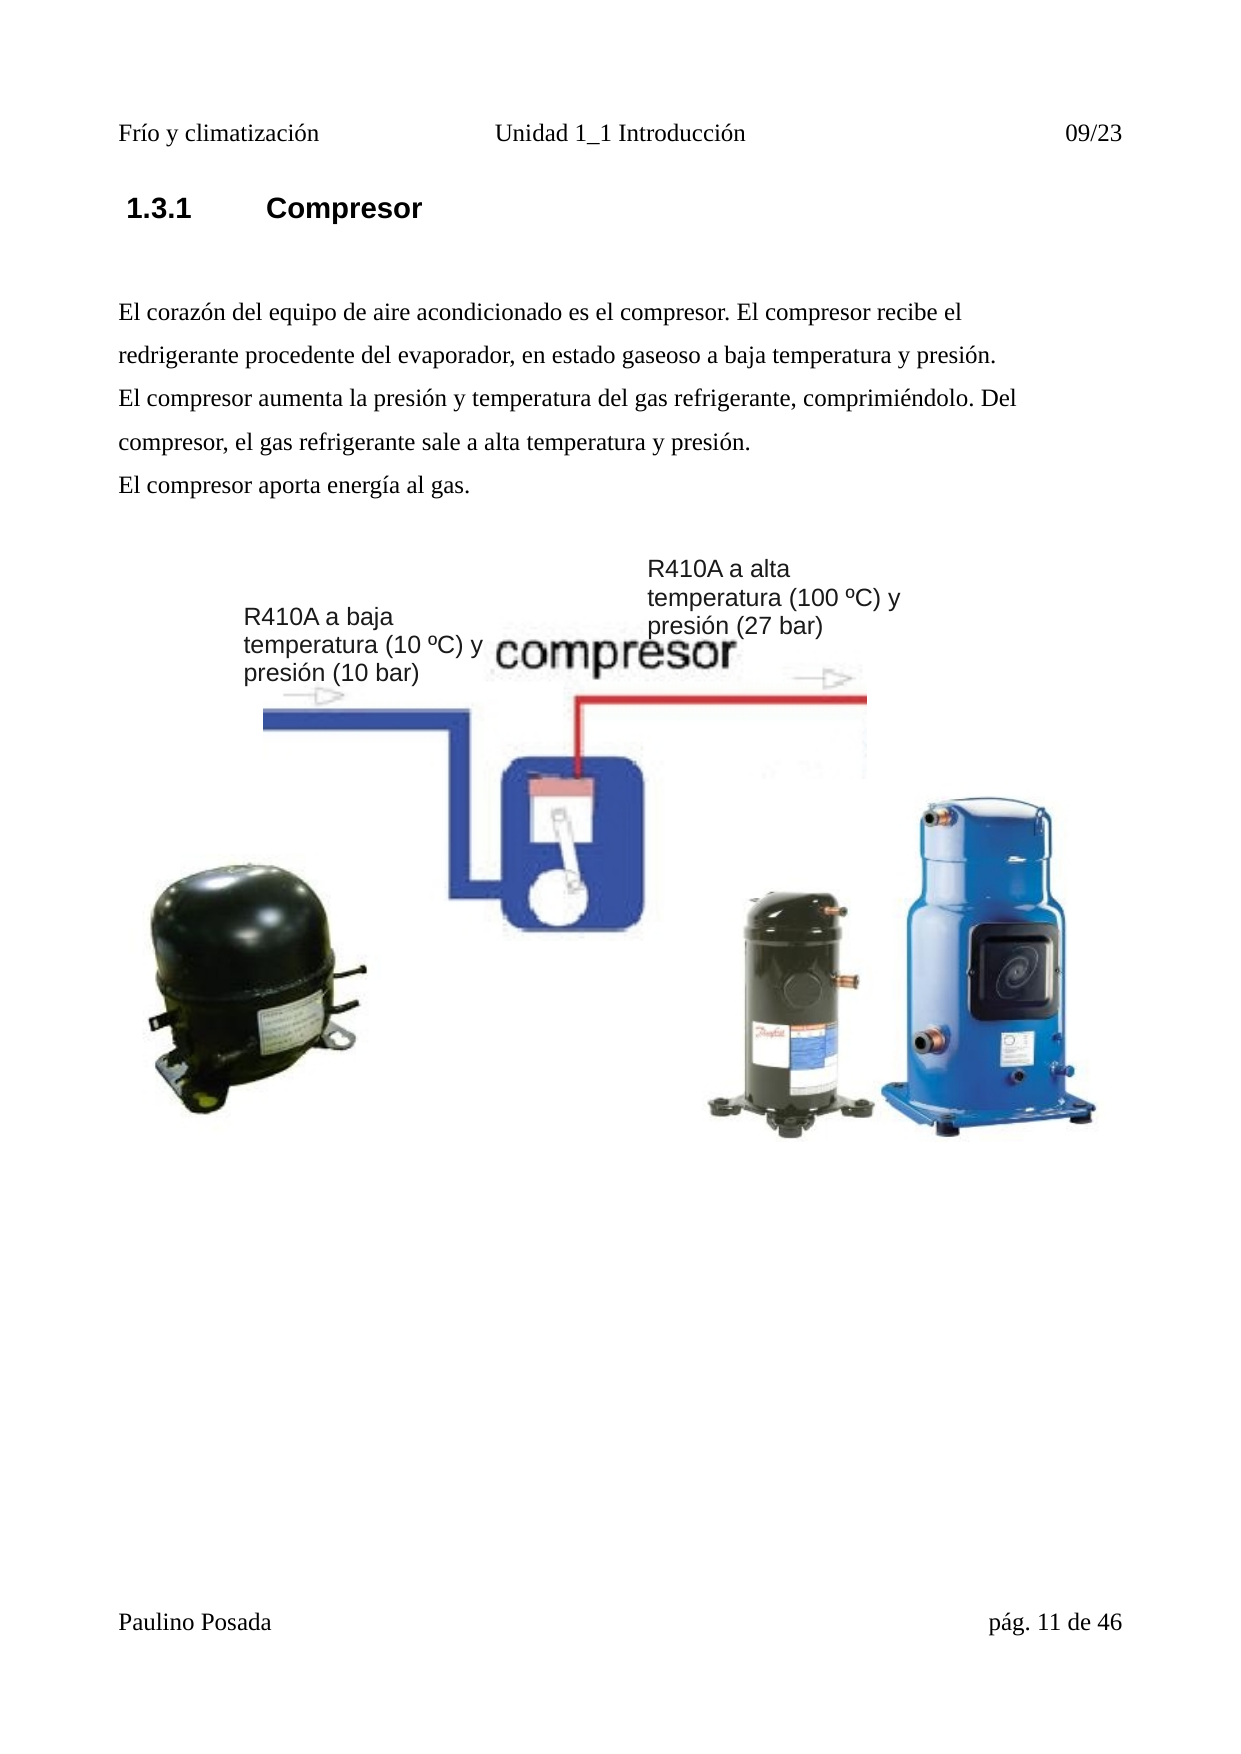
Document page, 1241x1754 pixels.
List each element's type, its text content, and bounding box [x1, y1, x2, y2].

picture [858, 590, 867, 604]
picture [732, 570, 739, 576]
picture [696, 567, 704, 575]
picture [118, 567, 1111, 1142]
text redrigerante procedente del evaporador, en estado gaseoso a baja temperatura y presión. [118, 340, 1122, 369]
subtitle Compresor [118, 191, 1122, 225]
picture [753, 570, 760, 576]
text El compresor aporta energía al gas. [118, 470, 1122, 498]
text compresor, el gas refrigerante sale a alta temperatura y presión. [118, 427, 1122, 455]
text El corazón del equipo de aire acondicionado es el compresor. El compresor recibe el [118, 297, 1122, 326]
picture [264, 611, 270, 619]
picture [779, 570, 786, 576]
text El compresor aumenta la presión y temperatura del gas refrigerante, comprimiéndolo. Del [118, 383, 1122, 412]
